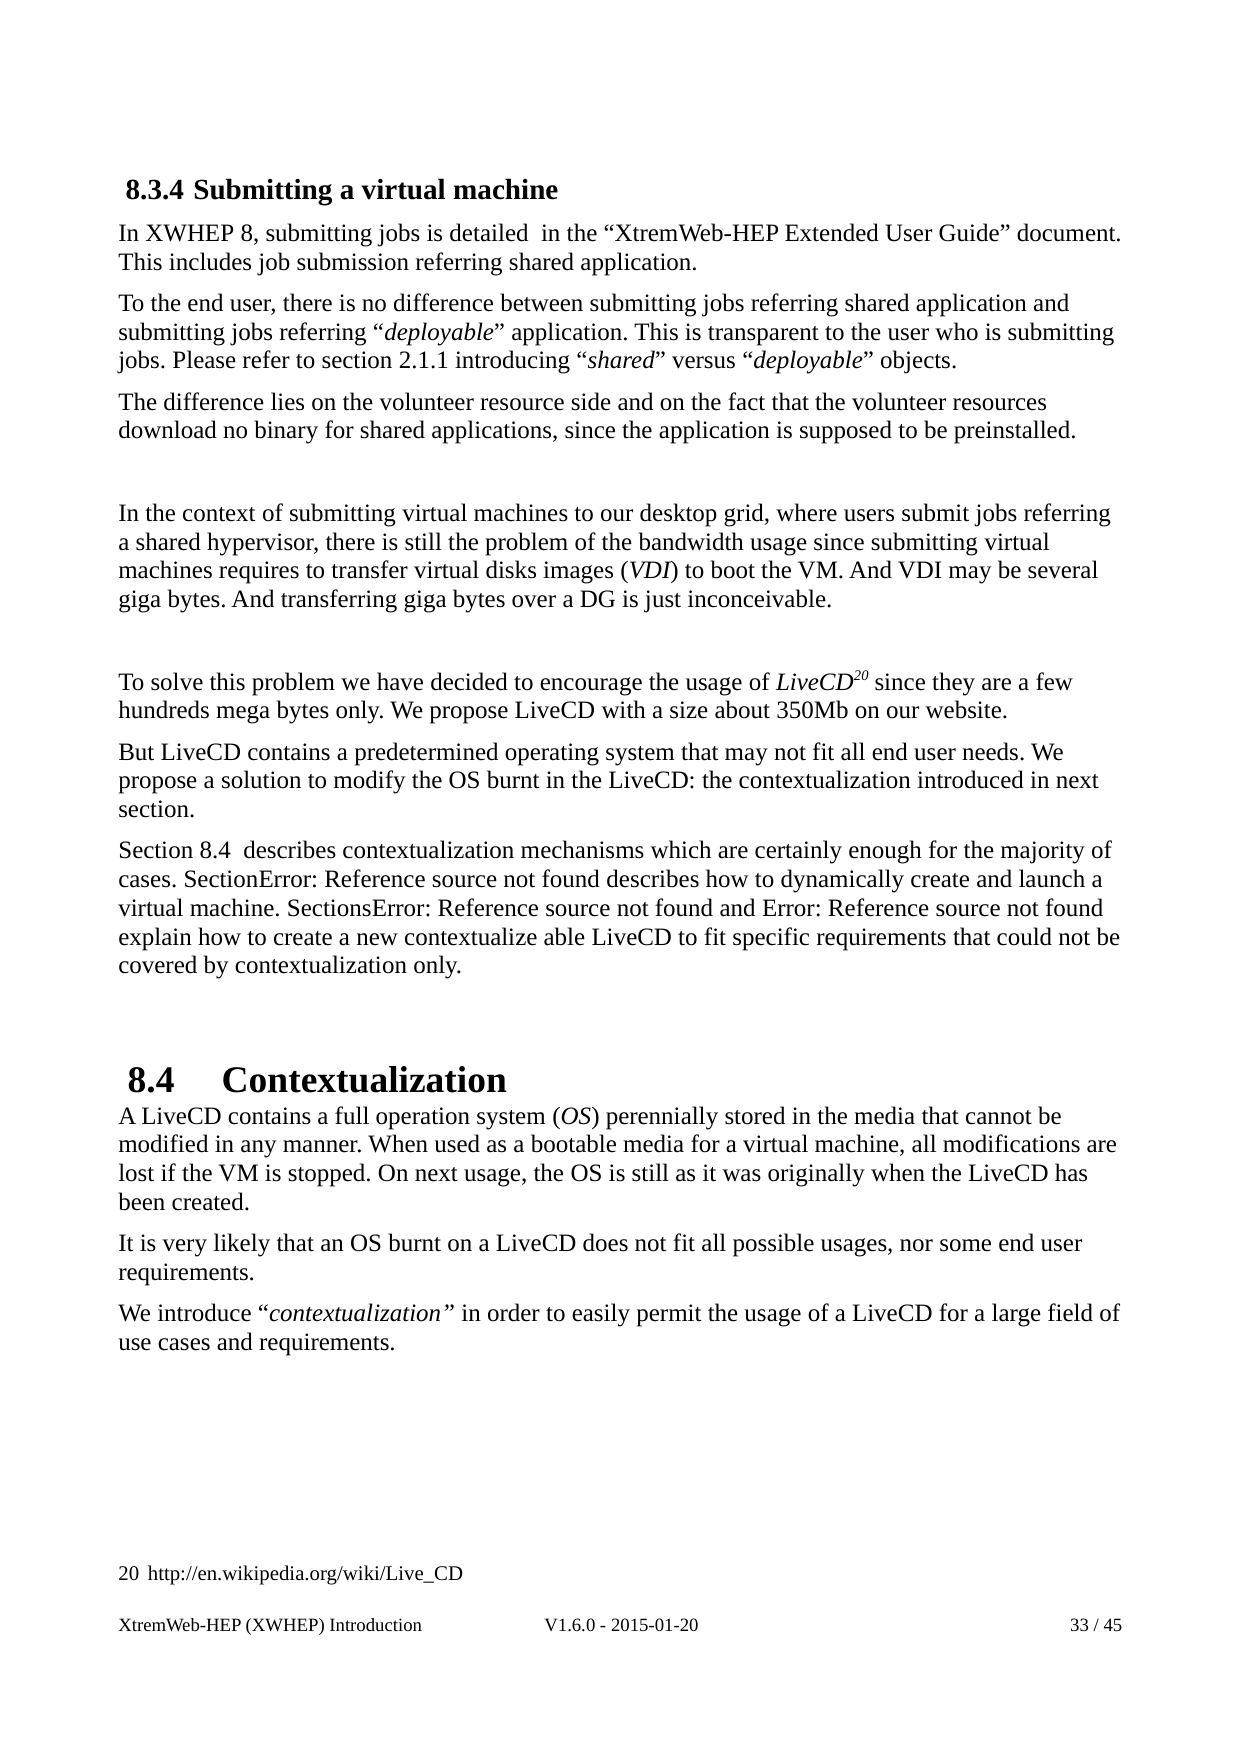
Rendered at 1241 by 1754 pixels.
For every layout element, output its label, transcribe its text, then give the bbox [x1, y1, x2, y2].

text Section8.4 describes contextualization mechanisms which are certainly enough for the majority of cases. SectionError: Reference source not found describes how to dynamically create and launch a virtual machine. SectionsError: Reference source not found and Error: Reference source not found explain how to create a new contextualize able LiveCD to fit specific requirements that could not be covered by contextualization only. [118, 835, 1122, 979]
text To solve this problem we have decided to encourage the usage of LiveCD since they are a few hundreds mega bytes only. We propose LiveCD with a size about 350Mb on our website. [118, 667, 1122, 724]
subtitle Contextualization [118, 1058, 1122, 1101]
text But LiveCD contains a predetermined operating system that may not fit all end user needs. We propose a solution to modify the OS burnt in the LiveCD: the contextualization introduced in next section. [118, 737, 1122, 823]
text In the context of submitting virtual machines to our desktop grid, where users submit jobs referring a shared hypervisor, there is still the problem of the bandwidth usage since submitting virtual machines requires to transfer virtual disks images (VDI) to boot the VM. And VDI may be several giga bytes. And transferring giga bytes over a DG is just inconceivable. [118, 498, 1122, 613]
text The difference lies on the volunteer resource side and on the fact that the volunteer resources download no binary for shared applications, since the application is supposed to be preinstalled. [118, 387, 1122, 444]
text A LiveCD contains a full operation system (OS) perennially stored in the media that cannot be modified in any manner. When used as a bootable media for a virtual machine, all modifications are lost if the VM is stopped. On next usage, the OS is still as it was originally when the LiveCD has been created. [118, 1101, 1122, 1216]
text In XWHEP 8, submitting jobs is detailed in the “XtremWeb-HEP Extended User Guide” document. This includes job submission referring shared application. [118, 218, 1122, 275]
text http://en.wikipedia.org/wiki/Live_CD [118, 1561, 1122, 1585]
subtitle Submitting a virtual machine [118, 172, 1122, 205]
text To the end user, there is no difference between submitting jobs referring shared application and submitting jobs referring “deployable” application. This is transparent to the user who is submitting jobs. Please refer to section2.1.1introducing “shared” versus “deployable” objects. [118, 288, 1122, 374]
text We introduce “contextualization” in order to easily permit the usage of a LiveCD for a large field of use cases and requirements. [118, 1298, 1122, 1356]
text It is very likely that an OS burnt on a LiveCD does not fit all possible usages, nor some end user requirements. [118, 1228, 1122, 1286]
